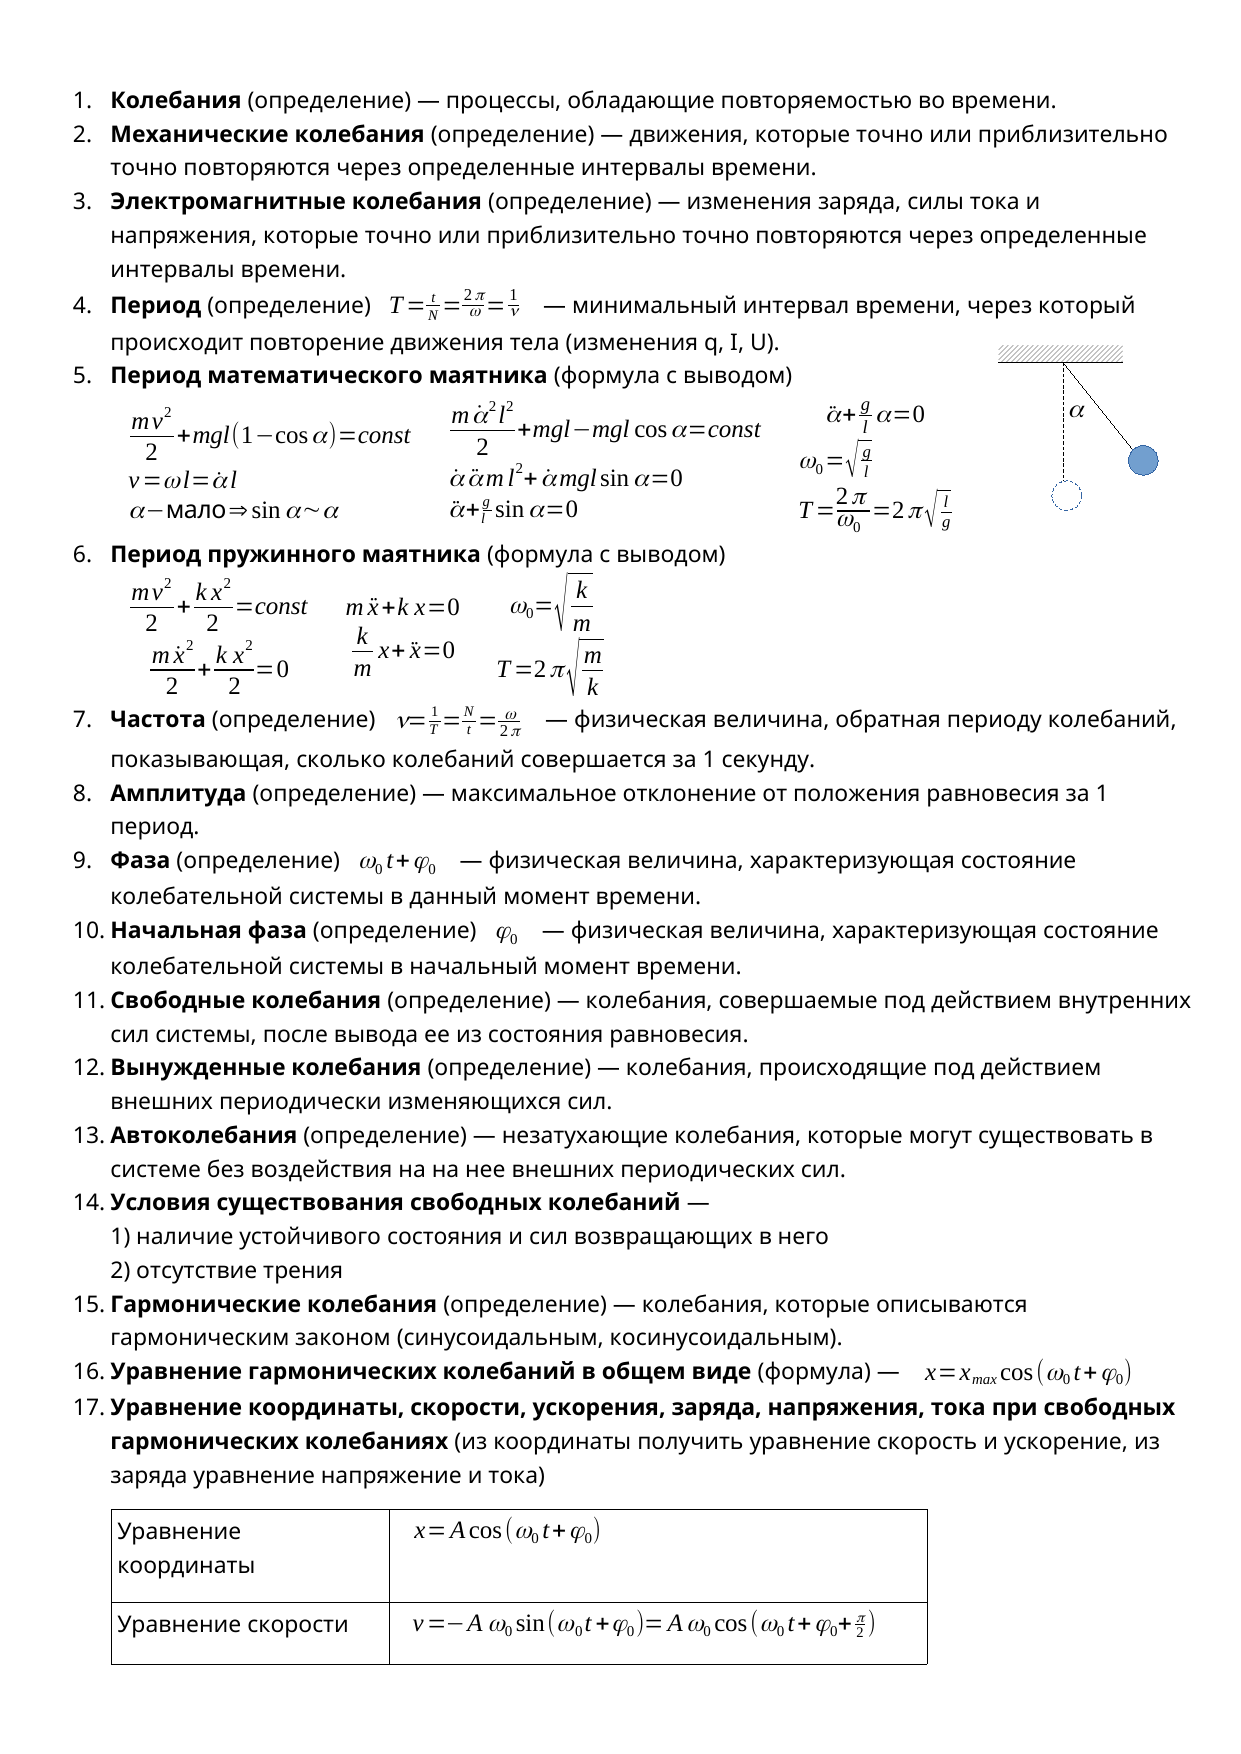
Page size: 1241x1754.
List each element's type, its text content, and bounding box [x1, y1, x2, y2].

list Амплитуда (определение) — максимальное отклонение от положения равновесия за 1 период. [73, 777, 1192, 842]
list Период (определение) — минимальный интервал времени, через который происходит повторение движения тела (изменения q, I, U). [73, 286, 1192, 357]
list Механические колебания (определение) — движения, которые точно или приблизительно точно повторяются через определенные интервалы времени. [73, 118, 1192, 183]
list Уравнение координаты, скорости, ускорения, заряда, напряжения, тока при свободных гармонических колебаниях (из координаты получить уравнение скорость и ускорение, из заряда уравнение напряжение и тока) [73, 1391, 1192, 1490]
list Вынужденные колебания (определение) — колебания, происходящие под действием внешних периодически изменяющихся сил. [73, 1051, 1192, 1116]
list 2) отсутствие трения [73, 1254, 1192, 1285]
list 1) наличие устойчивого состояния и сил возвращающих в него [73, 1220, 1192, 1251]
table_cell [390, 1603, 927, 1663]
list Фаза (определение) — физическая величина, характеризующая состояние колебательной системы в данный момент времени. [73, 844, 1192, 911]
list Уравнение гармонических колебаний в общем виде (формула) — [73, 1355, 1192, 1389]
table_header Уравнение координаты [112, 1510, 389, 1602]
list Колебания (определение) — процессы, обладающие повторяемостью во времени. [73, 84, 1192, 115]
list Период пружинного маятника (формула с выводом) [73, 538, 1192, 569]
list Условия существования свободных колебаний — [73, 1186, 1192, 1217]
list Период математического маятника (формула с выводом) [73, 359, 1192, 391]
list Электромагнитные колебания (определение) — изменения заряда, силы тока и напряжения, которые точно или приблизительно точно повторяются через определенные интервалы времени. [73, 185, 1192, 284]
list Начальная фаза (определение) — физическая величина, характеризующая состояние колебательной системы в начальный момент времени. [73, 914, 1192, 981]
list Частота (определение) — физическая величина, обратная периоду колебаний, показывающая, сколько колебаний совершается за 1 секунду. [73, 703, 1192, 774]
list Гармонические колебания (определение) — колебания, которые описываются гармоническим законом (синусоидальным, косинусоидальным). [73, 1287, 1192, 1352]
table_cell Уравнение скорости [112, 1603, 389, 1663]
list Свободные колебания (определение) — колебания, совершаемые под действием внутренних сил системы, после вывода ее из состояния равновесия. [73, 984, 1192, 1049]
table_header [390, 1510, 927, 1602]
list Автоколебания (определение) — незатухающие колебания, которые могут существовать в системе без воздействия на на нее внешних периодических сил. [73, 1119, 1192, 1184]
